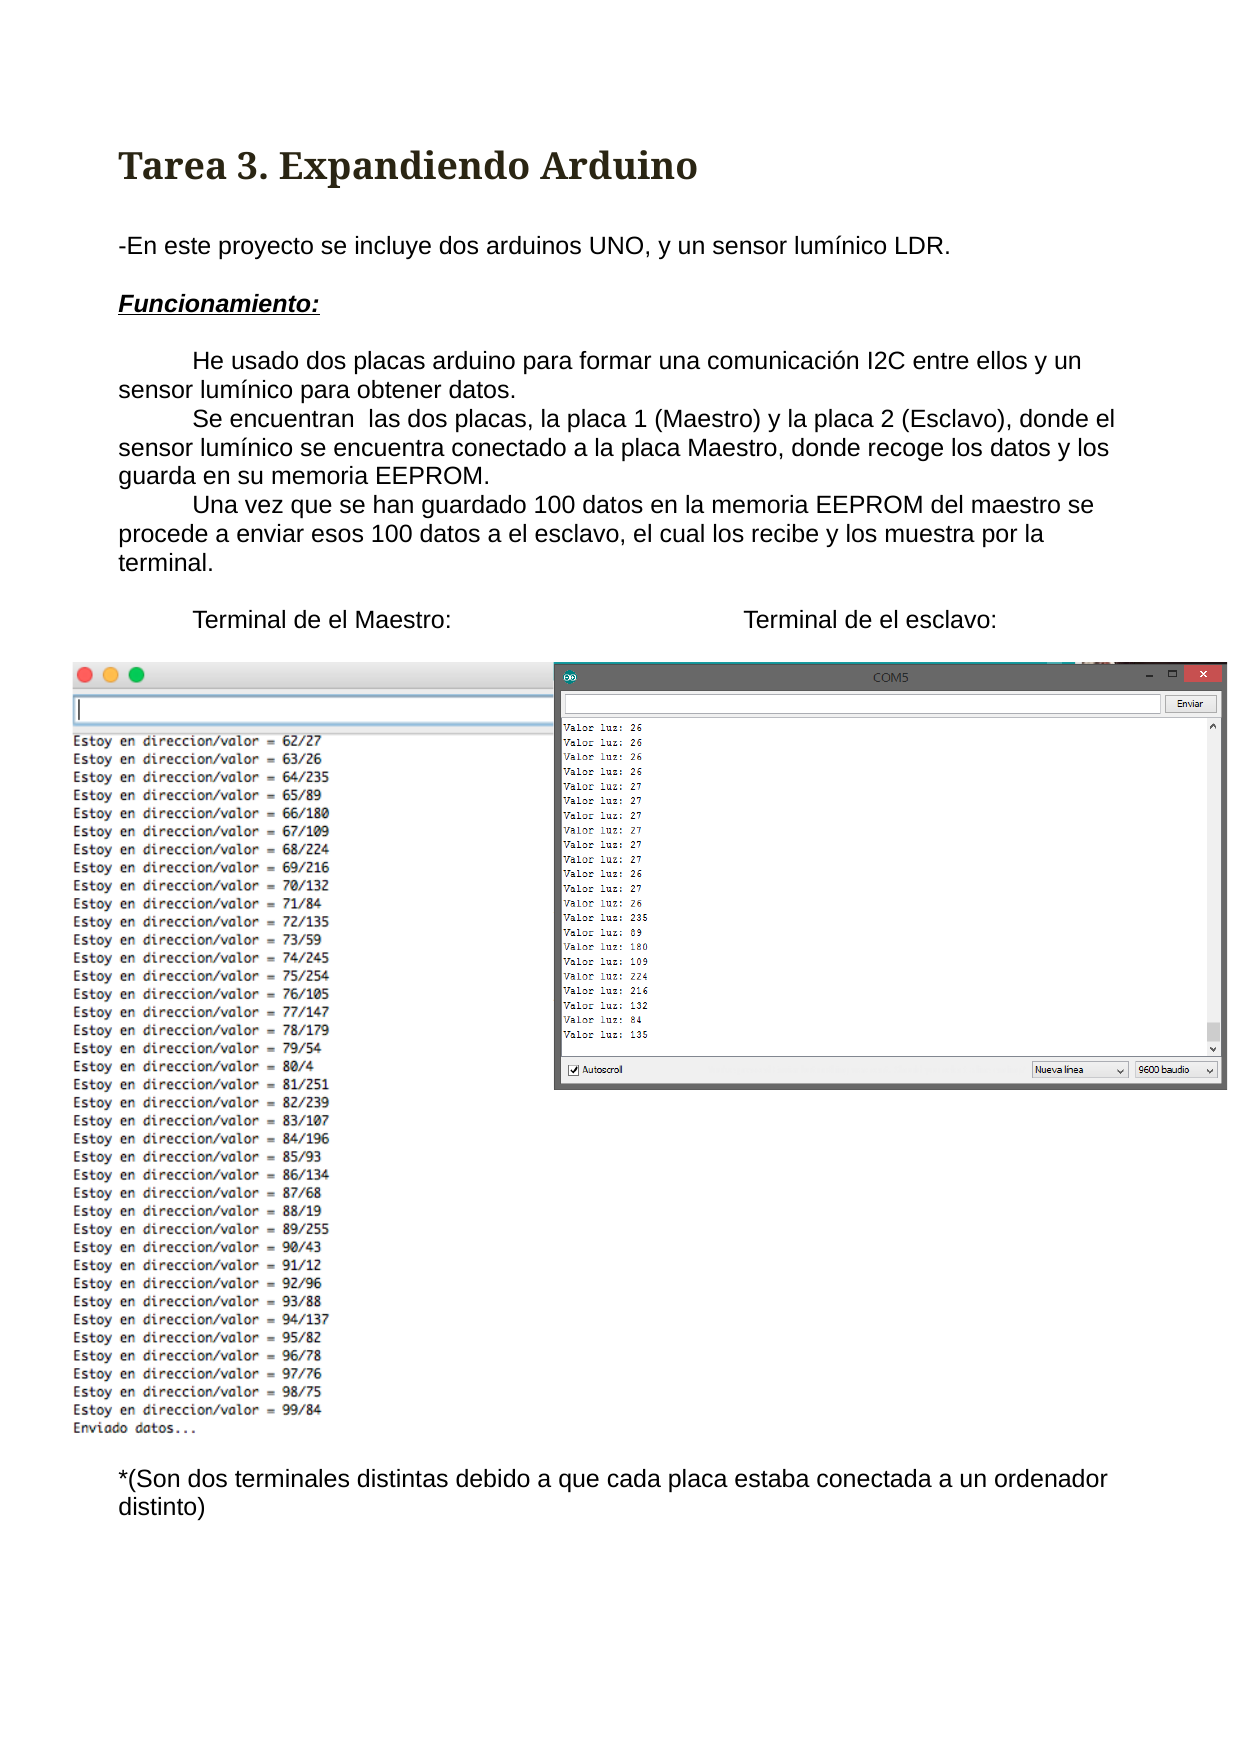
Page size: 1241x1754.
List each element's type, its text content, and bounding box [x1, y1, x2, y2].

text He usado dos placas arduino para formar una comunicación I2C entre ellos y un sensor lumínico para obtener datos. [118, 346, 1122, 404]
picture [72, 662, 1228, 1451]
text -En este proyecto se incluye dos arduinos UNO, y un sensor lumínico LDR. [118, 231, 1122, 260]
text *(Son dos terminales distintas debido a que cada placa estaba conectada a un ordenador distinto) [118, 1464, 1122, 1521]
text Terminal de el Maestro: Terminal de el esclavo: [118, 605, 1122, 634]
text Se encuentran las dos placas, la placa 1 (Maestro) y la placa 2 (Esclavo), donde el sensor lumínico se encuentra conectado a la placa Maestro, donde recoge los datos y los guarda en su memoria EEPROM. [118, 404, 1122, 490]
subtitle Tarea 3. Expandiendo Arduino [118, 139, 1122, 190]
text Funcionamiento: [118, 289, 1122, 317]
text Una vez que se han guardado 100 datos en la memoria EEPROM del maestro se procede a enviar esos 100 datos a el esclavo, el cual los recibe y los muestra por la terminal. [118, 490, 1122, 576]
